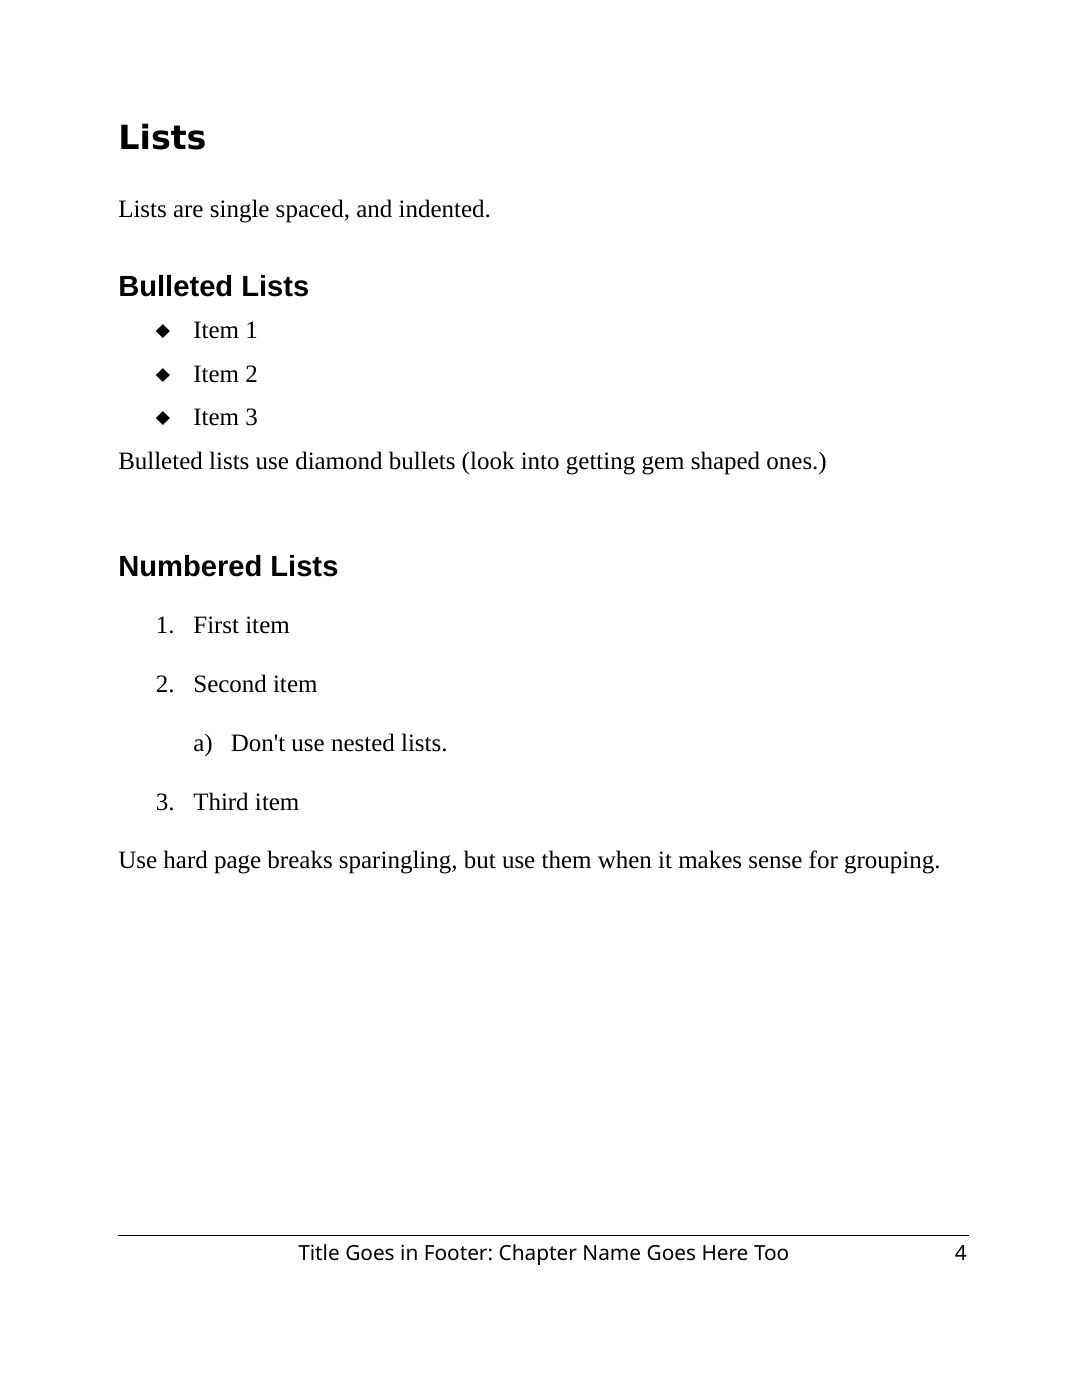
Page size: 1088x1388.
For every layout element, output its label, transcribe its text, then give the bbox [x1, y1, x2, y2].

subtitle Lists [118, 118, 969, 157]
list Item 2 [156, 359, 969, 387]
subtitle Bulleted Lists [118, 269, 969, 302]
list First item [156, 611, 969, 639]
list Don't use nested lists. [193, 728, 969, 757]
text Bulleted lists use diamond bullets (look into getting gem shaped ones.) [118, 446, 969, 475]
text Lists are single spaced, and indented. [118, 194, 969, 223]
list Second item [156, 669, 969, 698]
list Item 3 [156, 402, 969, 431]
list Item 1 [156, 315, 969, 344]
subtitle Use hard page breaks sparingling, but use them when it makes sense for grouping. [118, 846, 969, 874]
list Third item [156, 787, 969, 816]
subtitle Numbered Lists [118, 549, 969, 583]
